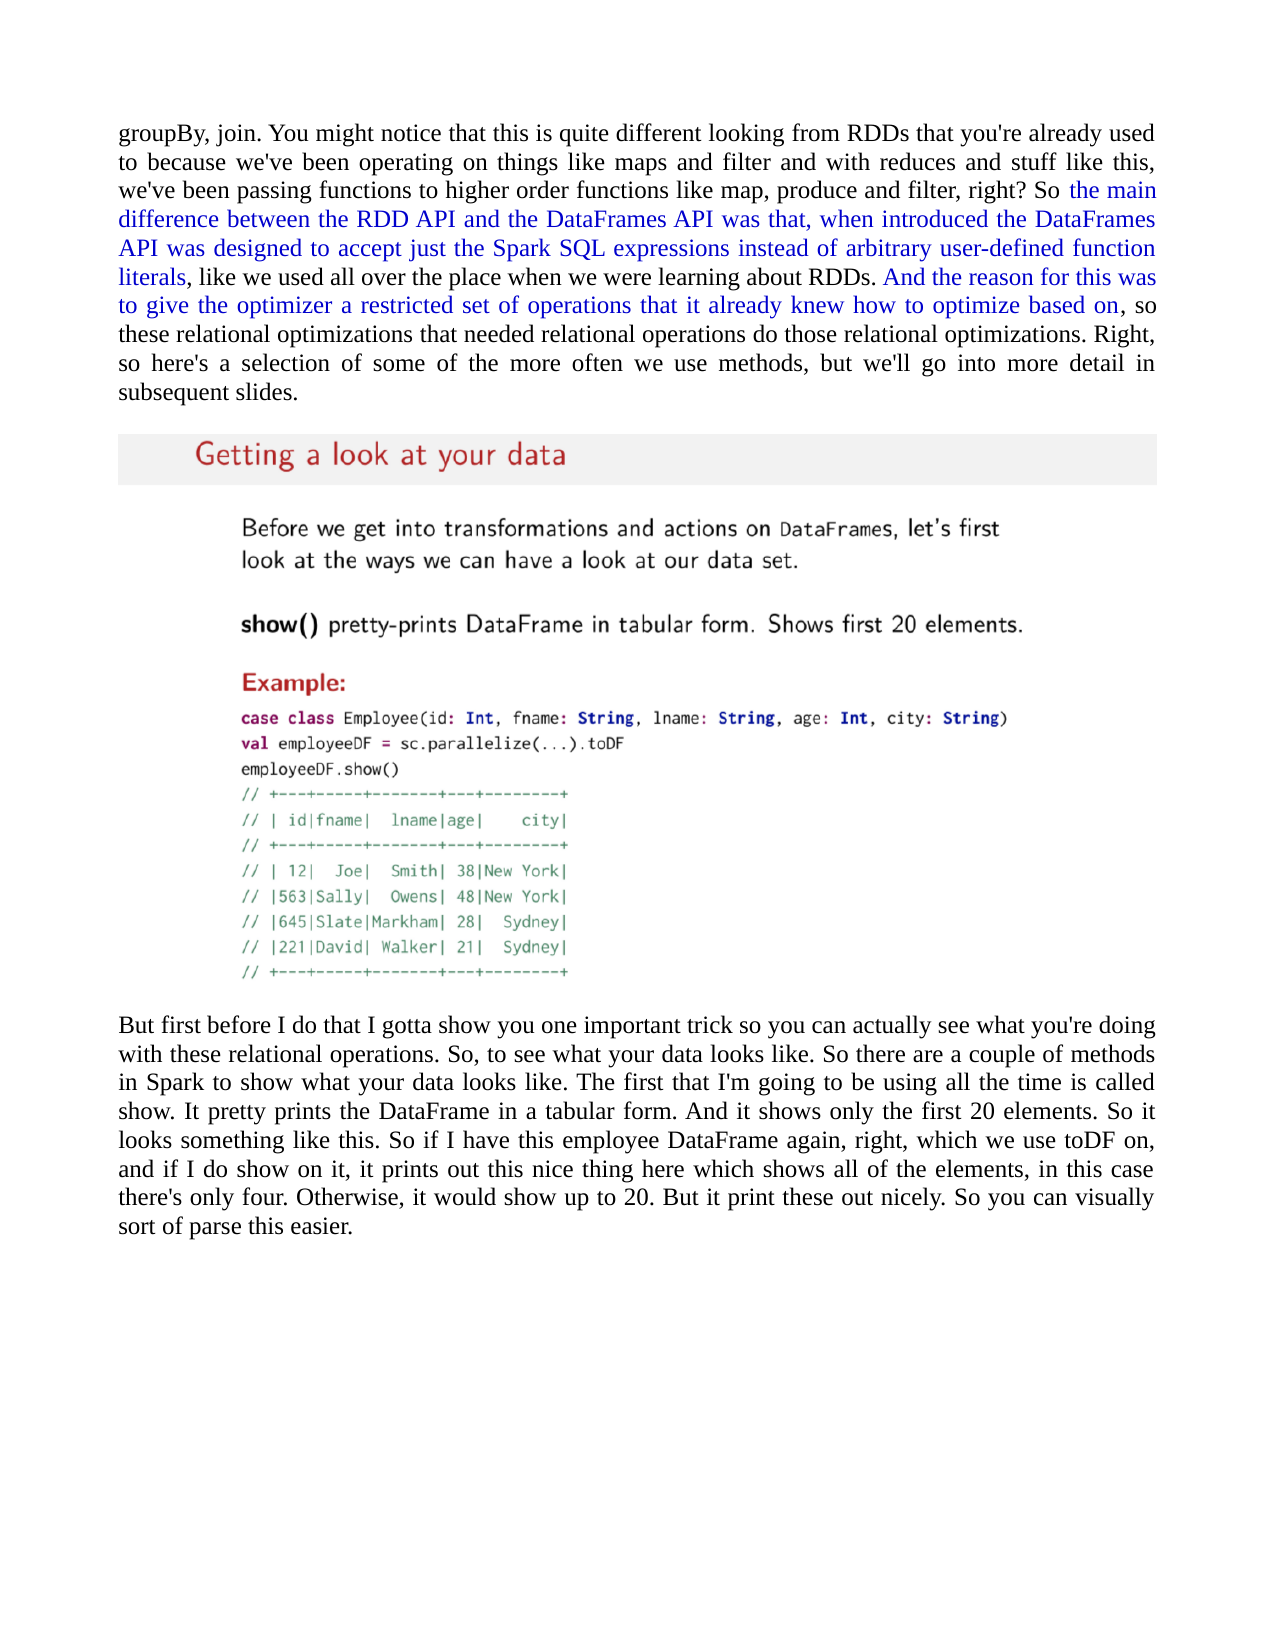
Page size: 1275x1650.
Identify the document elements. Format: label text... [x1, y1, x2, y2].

text groupBy, join. You might notice that this is quite different looking from RDDs that you're already used to because we've been operating on things like maps and filter and with reduces and stuff like this, we've been passing functions to higher order functions like map, produce and filter, right? So the main difference between the RDD API and the DataFrames API was that, when introduced the DataFrames API was designed to accept just the Spark SQL expressions instead of arbitrary user-defined function literals, like we used all over the place when we were learning about RDDs. And the reason for this was to give the optimizer a restricted set of operations that it already knew how to optimize based on, so these relational optimizations that needed relational operations do those relational optimizations. Right, so here's a selection of some of the more often we use methods, but we'll go into more detail in subsequent slides. [118, 118, 1157, 406]
text But first before I do that I gotta show you one important trick so you can actually see what you're doing with these relational operations. So, to see what your data looks like. So there are a couple of methods in Spark to show what your data looks like. The first that I'm going to be using all the time is called show. It pretty prints the DataFrame in a tabular form. And it shows only the first 20 elements. So it looks something like this. So if I have this employee DataFrame again, right, which we use toDF on, and if I do show on it, it prints out this nice thing here which shows all of the elements, in this case there's only four. Otherwise, it would show up to 20. But it print these out nicely. So you can visually sort of parse this easier. [118, 1010, 1157, 1240]
picture [118, 434, 1157, 982]
